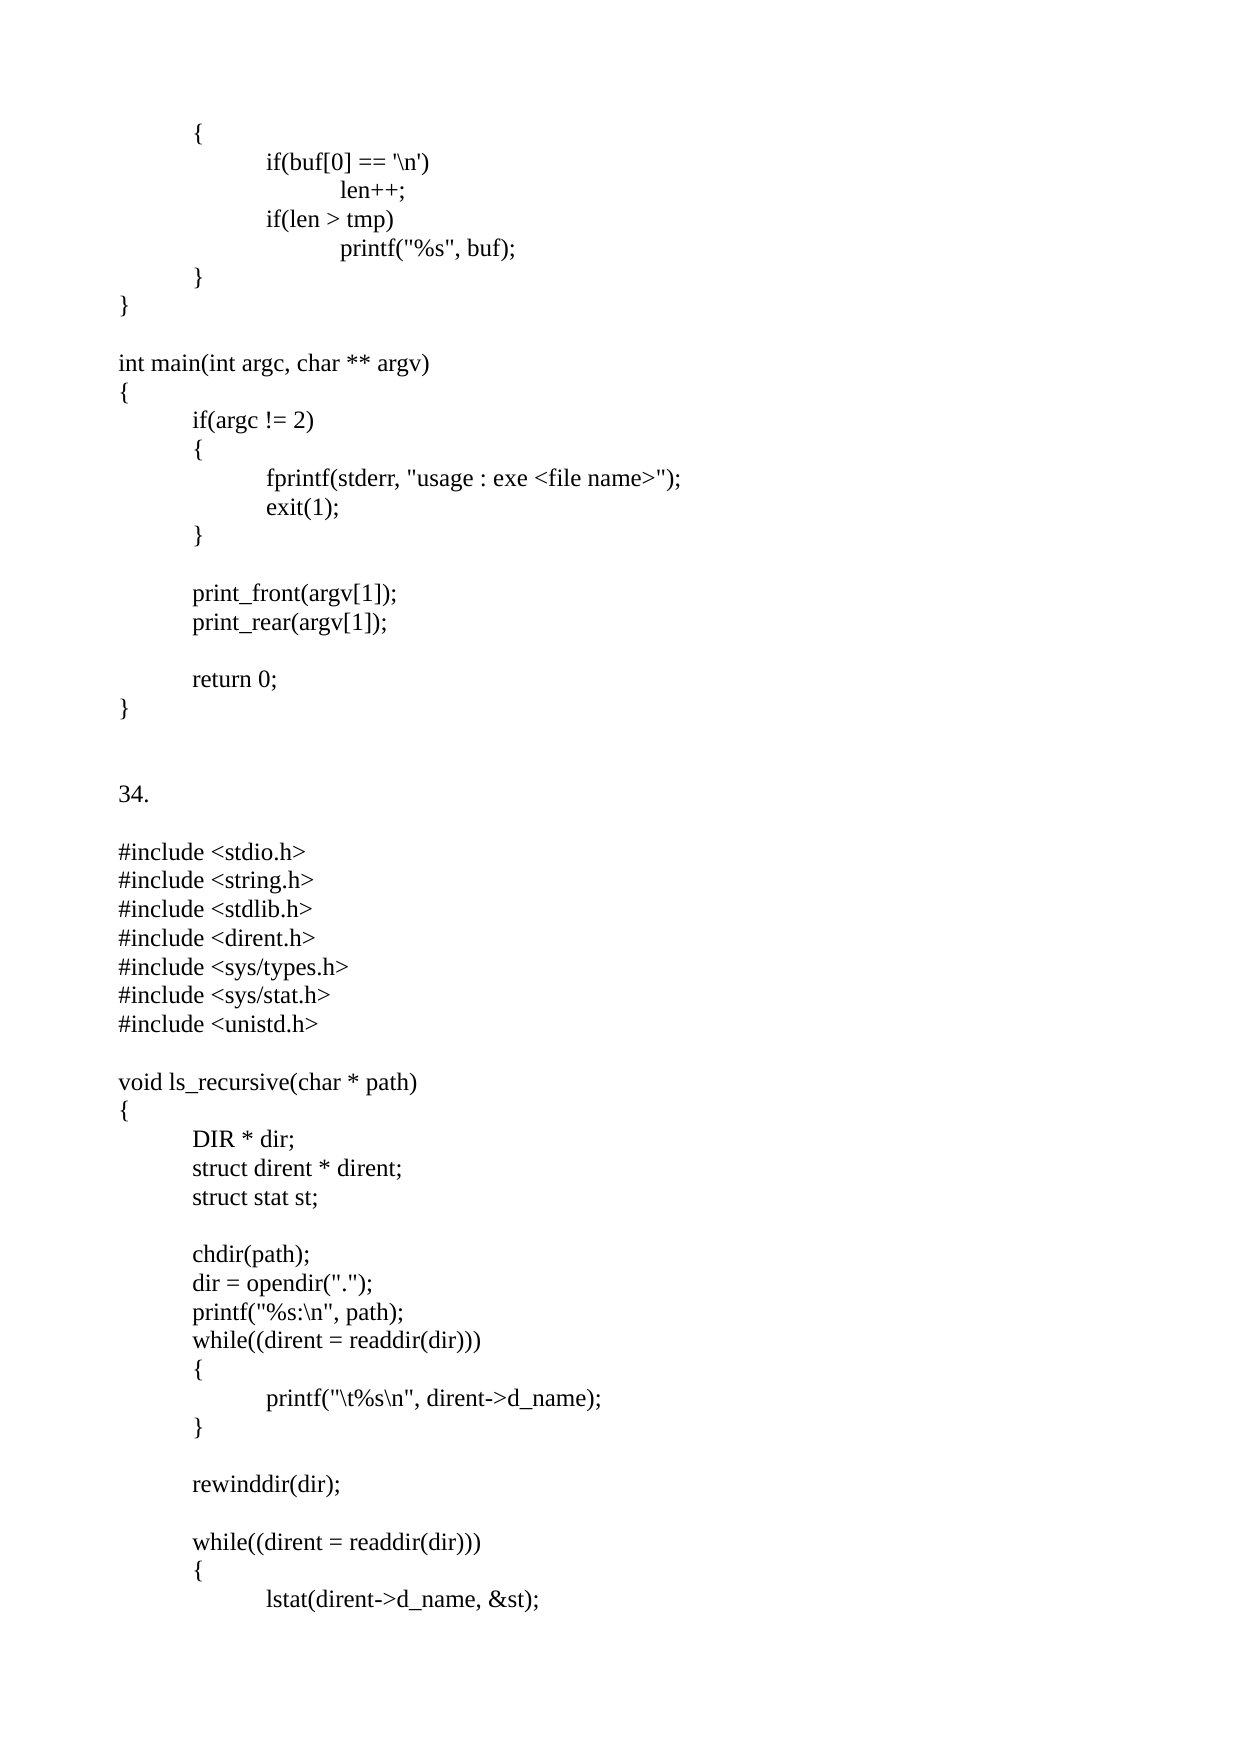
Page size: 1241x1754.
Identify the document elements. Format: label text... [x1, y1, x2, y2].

text struct stat st; [118, 1182, 1122, 1211]
text { [118, 377, 1122, 406]
text chdir(path); [118, 1239, 1122, 1268]
text } [118, 262, 1122, 291]
text fprintf(stderr, "usage : exe <file name>"); [118, 463, 1122, 492]
text dir = opendir("."); [118, 1268, 1122, 1297]
text { [118, 1556, 1122, 1584]
text 34. [118, 779, 1122, 808]
text { [118, 1354, 1122, 1383]
text while((dirent = readdir(dir))) [118, 1326, 1122, 1354]
text print_front(argv[1]); [118, 578, 1122, 607]
text int main(int argc, char ** argv) [118, 348, 1122, 377]
text return 0; [118, 664, 1122, 693]
text } [118, 291, 1122, 319]
text rewinddir(dir); [118, 1469, 1122, 1498]
text { [118, 1096, 1122, 1124]
text #include <string.h> [118, 866, 1122, 894]
text while((dirent = readdir(dir))) [118, 1527, 1122, 1556]
text #include <stdio.h> [118, 837, 1122, 866]
text DIR * dir; [118, 1124, 1122, 1153]
text #include <sys/stat.h> [118, 981, 1122, 1009]
text printf("%s", buf); [118, 233, 1122, 262]
text void ls_recursive(char * path) [118, 1067, 1122, 1096]
text { [118, 434, 1122, 463]
text { [118, 118, 1122, 147]
text lstat(dirent->d_name, &st); [118, 1584, 1122, 1613]
text #include <stdlib.h> [118, 894, 1122, 923]
text #include <sys/types.h> [118, 952, 1122, 981]
text printf("\t%s\n", dirent->d_name); [118, 1383, 1122, 1412]
text } [118, 693, 1122, 722]
text exit(1); [118, 492, 1122, 521]
text if(argc != 2) [118, 406, 1122, 434]
text #include <unistd.h> [118, 1009, 1122, 1038]
text printf("%s:\n", path); [118, 1297, 1122, 1326]
text #include <dirent.h> [118, 923, 1122, 952]
text print_rear(argv[1]); [118, 607, 1122, 636]
text } [118, 521, 1122, 549]
text struct dirent * dirent; [118, 1153, 1122, 1182]
text if(len > tmp) [118, 204, 1122, 233]
text len++; [118, 176, 1122, 204]
text } [118, 1412, 1122, 1441]
text if(buf[0] == '\n') [118, 147, 1122, 176]
